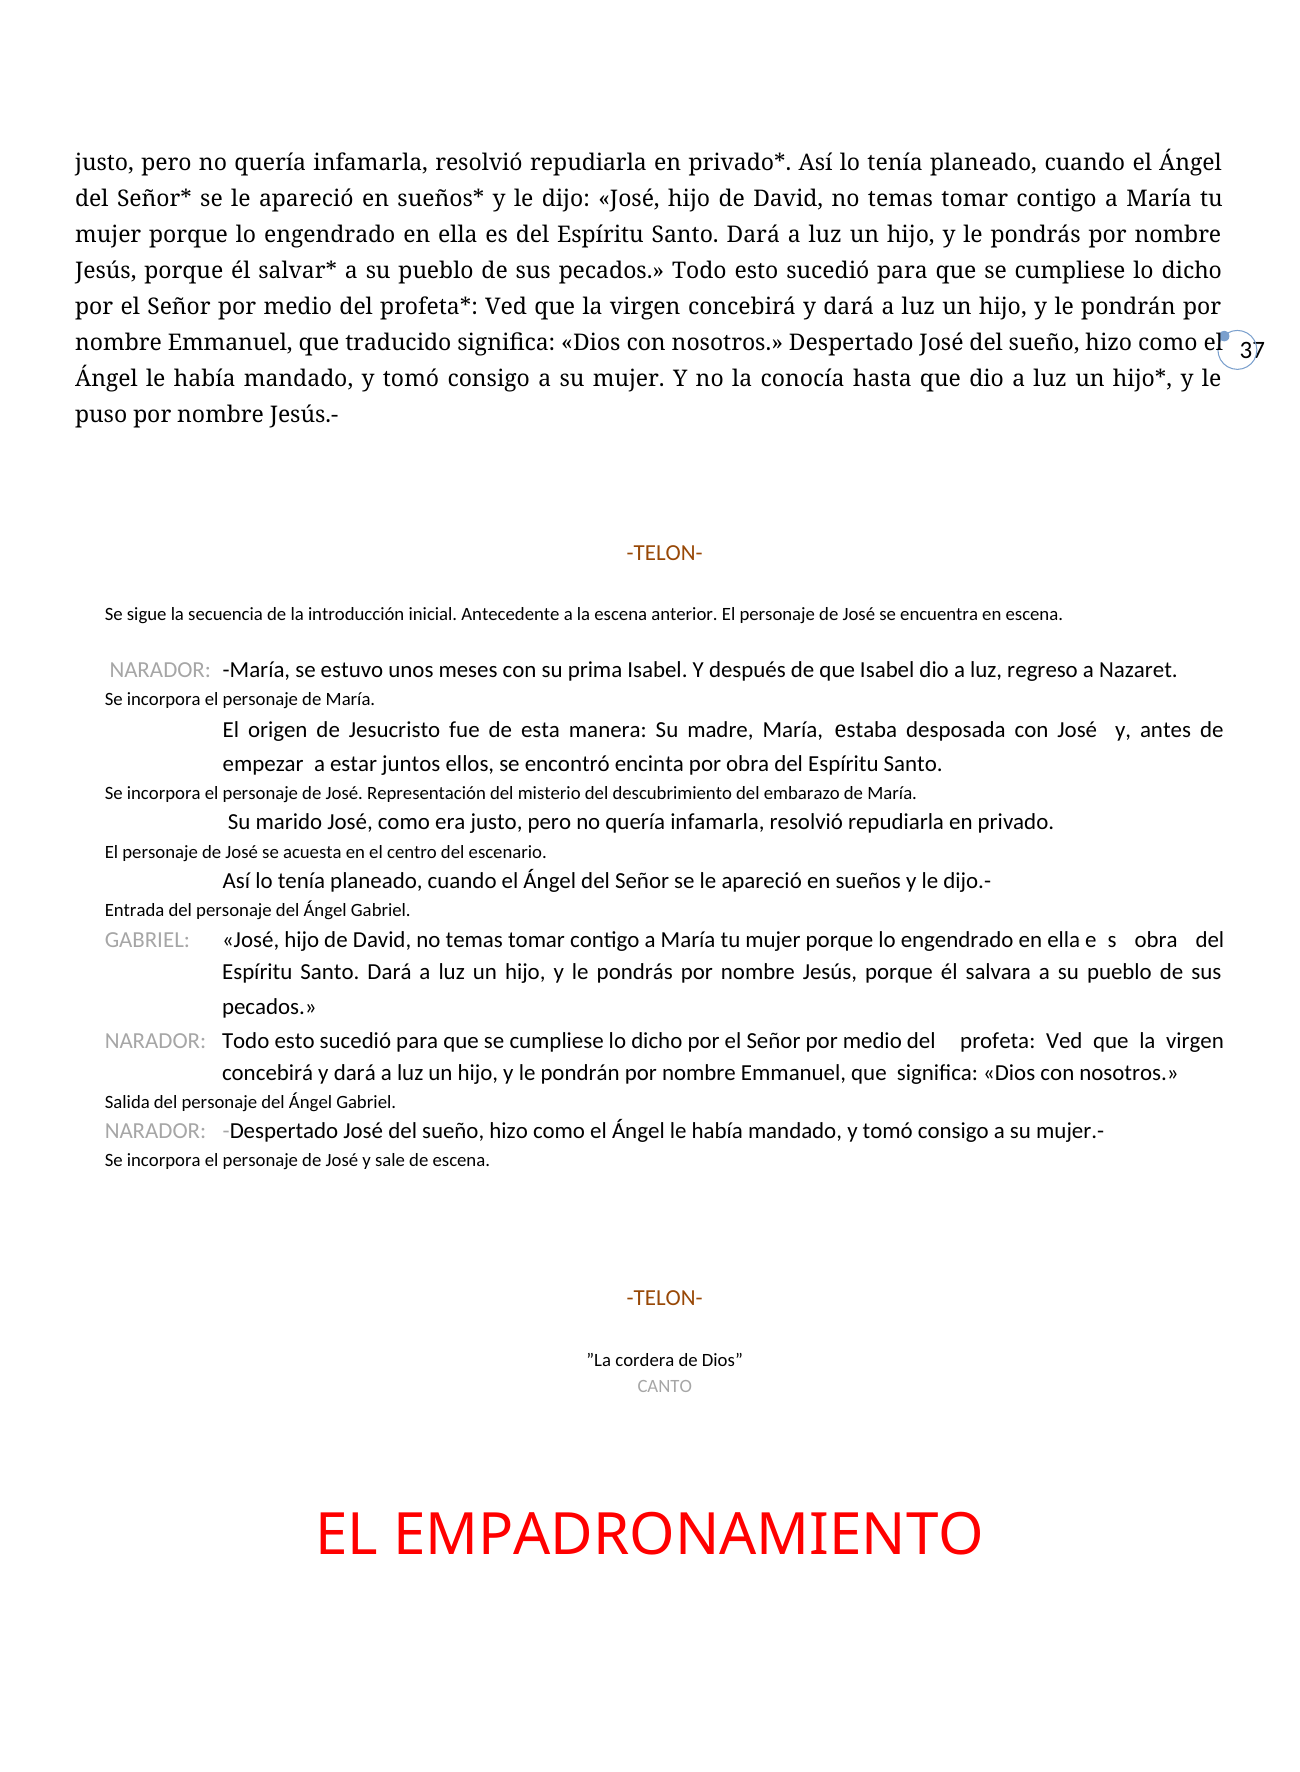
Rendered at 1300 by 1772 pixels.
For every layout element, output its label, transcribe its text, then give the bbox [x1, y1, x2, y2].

text Salida del personaje del Ángel Gabriel. [104, 1090, 1224, 1113]
text justo, pero no quería infamarla, resolvió repudiarla en privado*. Así lo tenía planeado, cuando el Ángel del Señor* se le apareció en sueños* y le dijo: «José, hijo de David, no temas tomar contigo a María tu mujer porque lo engendrado en ella es del Espíritu Santo. Dará a luz un hijo, y le pondrás por nombre Jesús, porque él salvar* a su pueblo de sus pecados.» Todo esto sucedió para que se cumpliese lo dicho por el Señor por medio del profeta*: Ved que la virgen concebirá y dará a luz un hijo, y le pondrán por nombre Emmanuel, que traducido significa: «Dios con nosotros.» Despertado José del sueño, hizo como el Ángel le había mandado, y tomó consigo a su mujer. Y no la conocía hasta que dio a luz un hijo*, y le puso por nombre Jesús.- [75, 146, 1224, 429]
text Así lo tenía planeado, cuando el Ángel del Señor se le apareció en sueños y le dijo.- [149, 866, 1224, 894]
text El personaje de José se acuesta en el centro del escenario. [104, 840, 1224, 863]
text Se incorpora el personaje de José y sale de escena. [104, 1149, 1224, 1172]
text GABRIEL: «José, hijo de David, no temas tomar contigo a María tu mujer porque lo engendrado en ella e s obra del Espíritu Santo. Dará a luz un hijo, y le pondrás por nombre Jesús, porque él salvara a su pueblo de sus pecados.» [104, 925, 1224, 1021]
text Su marido José, como era justo, pero no quería infamarla, resolvió repudiarla en privado. [222, 807, 1224, 835]
text NARADOR: -María, se estuvo unos meses con su prima Isabel. Y después de que Isabel dio a luz, regreso a Nazaret. [109, 655, 1224, 683]
text -TELON- [104, 1283, 1224, 1311]
text ”La cordera de Dios” [104, 1348, 1224, 1371]
text Se sigue la secuencia de la introducción inicial. Antecedente a la escena anterior. El personaje de José se encuentra en escena. [104, 602, 1224, 625]
text Se incorpora el personaje de José. Representación del misterio del descubrimiento del embarazo de María. [104, 781, 1224, 804]
text El origen de Jesucristo fue de esta manera: Su madre, María, estaba desposada con José y, antes de empezar a estar juntos ellos, se encontró encinta por obra del Espíritu Santo. [222, 713, 1224, 777]
text NARADOR: Todo esto sucedió para que se cumpliese lo dicho por el Señor por medio del profeta: Ved que la virgen concebirá y dará a luz un hijo, y le pondrán por nombre Emmanuel, que significa: «Dios con nosotros.» [104, 1026, 1224, 1086]
text EL EMPADRONAMIENTO [75, 1492, 1224, 1571]
text -TELON- [104, 538, 1224, 566]
text Entrada del personaje del Ángel Gabriel. [104, 898, 1224, 921]
text NARADOR: -Despertado José del sueño, hizo como el Ángel le había mandado, y tomó consigo a su mujer.- [104, 1116, 1224, 1144]
text CANTO [104, 1374, 1224, 1397]
text Se incorpora el personaje de María. [104, 687, 1224, 710]
